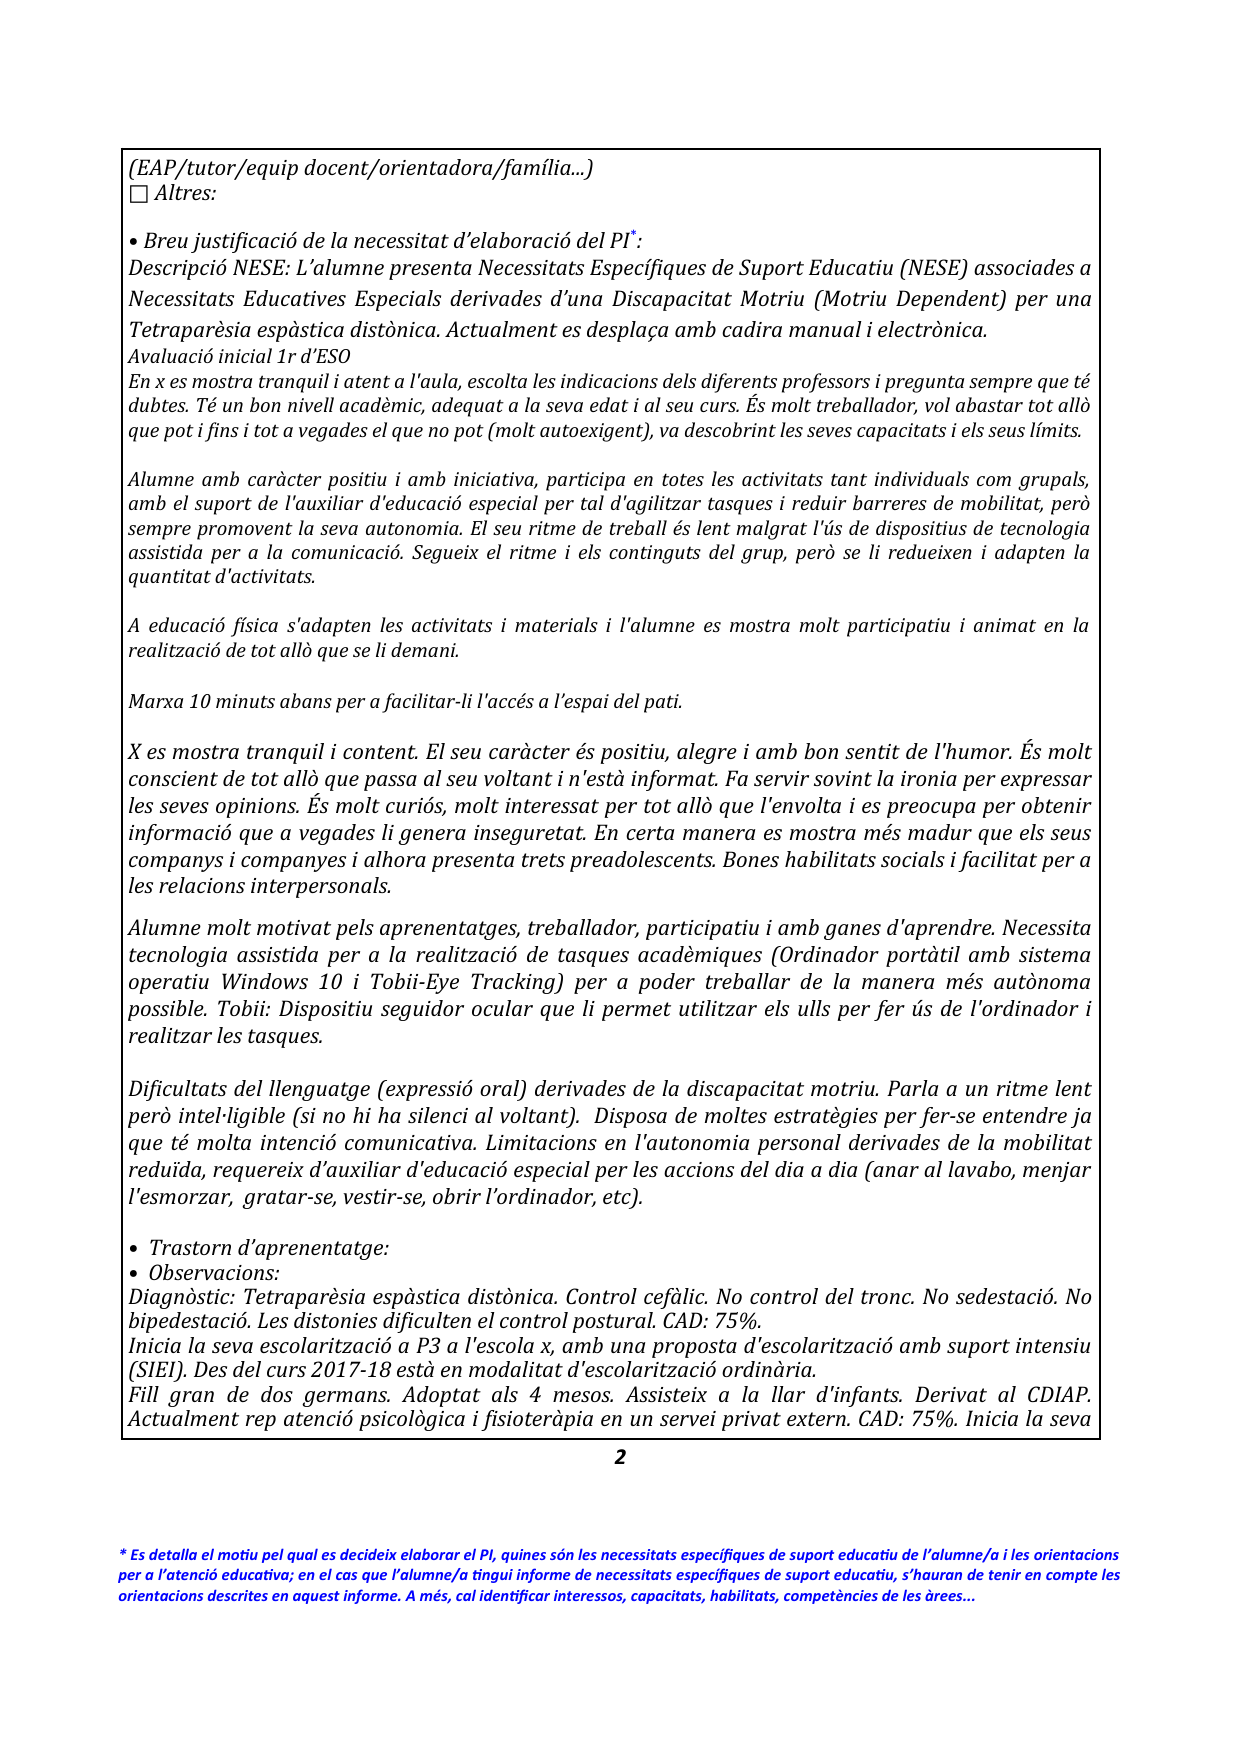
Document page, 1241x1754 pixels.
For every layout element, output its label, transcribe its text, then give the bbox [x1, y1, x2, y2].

table_cell (EAP/tutor/equip docent/orientadora/família...) □ Altres: • Breu justificació de la necessitat d’elaboració del PI*: Descripció NESE: L’alumne presenta Necessitats Específiques de Suport Educatiu (NESE) associades a Necessitats Educatives Especials derivades d’una Discapacitat Motriu (Motriu Dependent) per una Tetraparèsia espàstica distònica. Actualment es desplaça amb cadira manual i electrònica. Avaluació inicial 1r d’ESO En x es mostra tranquil i atent a l'aula, escolta les indicacions dels diferents professors i pregunta sempre que té dubtes. Té un bon nivell acadèmic, adequat a la seva edat i al seu curs. És molt treballador, vol abastar tot allò que pot i fins i tot a vegades el que no pot (molt autoexigent), va descobrint les seves capacitats i els seus límits. Alumne amb caràcter positiu i amb iniciativa, participa en totes les activitats tant individuals com grupals, amb el suport de l'auxiliar d'educació especial per tal d'agilitzar tasques i reduir barreres de mobilitat, però sempre promovent la seva autonomia. El seu ritme de treball és lent malgrat l'ús de dispositius de tecnologia assistida per a la comunicació. Segueix el ritme i els continguts del grup, però se li redueixen i adapten la quantitat d'activitats. A educació física s'adapten les activitats i materials i l'alumne es mostra molt participatiu i animat en la realització de tot allò que se li demani. Marxa 10 minuts abans per a facilitar-li l'accés a l’espai del pati. X es mostra tranquil i content. El seu caràcter és positiu, alegre i amb bon sentit de l'humor. És molt conscient de tot allò que passa al seu voltant i n'està informat. Fa servir sovint la ironia per expressar les seves opinions. És molt curiós, molt interessat per tot allò que l'envolta i es preocupa per obtenir informació que a vegades li genera inseguretat. En certa manera es mostra més madur que els seus companys i companyes i alhora presenta trets preadolescents. Bones habilitats socials i facilitat per a les relacions interpersonals. Alumne molt motivat pels aprenentatges, treballador, participatiu i amb ganes d'aprendre. Necessita tecnologia assistida per a la realització de tasques acadèmiques (Ordinador portàtil amb sistema operatiu Windows 10 i Tobii-Eye Tracking) per a poder treballar de la manera més autònoma possible. Tobii: Dispositiu seguidor ocular que li permet utilitzar els ulls per fer ús de l'ordinador i realitzar les tasques. Dificultats del llenguatge (expressió oral) derivades de la discapacitat motriu. Parla a un ritme lent però intel·ligible (si no hi ha silenci al voltant). Disposa de moltes estratègies per fer-se entendre ja que té molta intenció comunicativa. Limitacions en l'autonomia personal derivades de la mobilitat reduïda, requereix d’auxiliar d'educació especial per les accions del dia a dia (anar al lavabo, menjar l'esmorzar, gratar-se, vestir-se, obrir l’ordinador, etc). • Trastorn d’aprenentatge: • Observacions: Diagnòstic: Tetraparèsia espàstica distònica. Control cefàlic. No control del tronc. No sedestació. No bipedestació. Les distonies dificulten el control postural. CAD: 75%. Inicia la seva escolarització a P3 a l'escola x, amb una proposta d'escolarització amb suport intensiu (SIEI). Des del curs 2017-18 està en modalitat d'escolarització ordinària. Fill gran de dos germans. Adoptat als 4 mesos. Assisteix a la llar d'infants. Derivat al CDIAP. Actualment rep atenció psicològica i fisioteràpia en un servei privat extern. CAD: 75%. Inicia la seva [123, 150, 1099, 1438]
